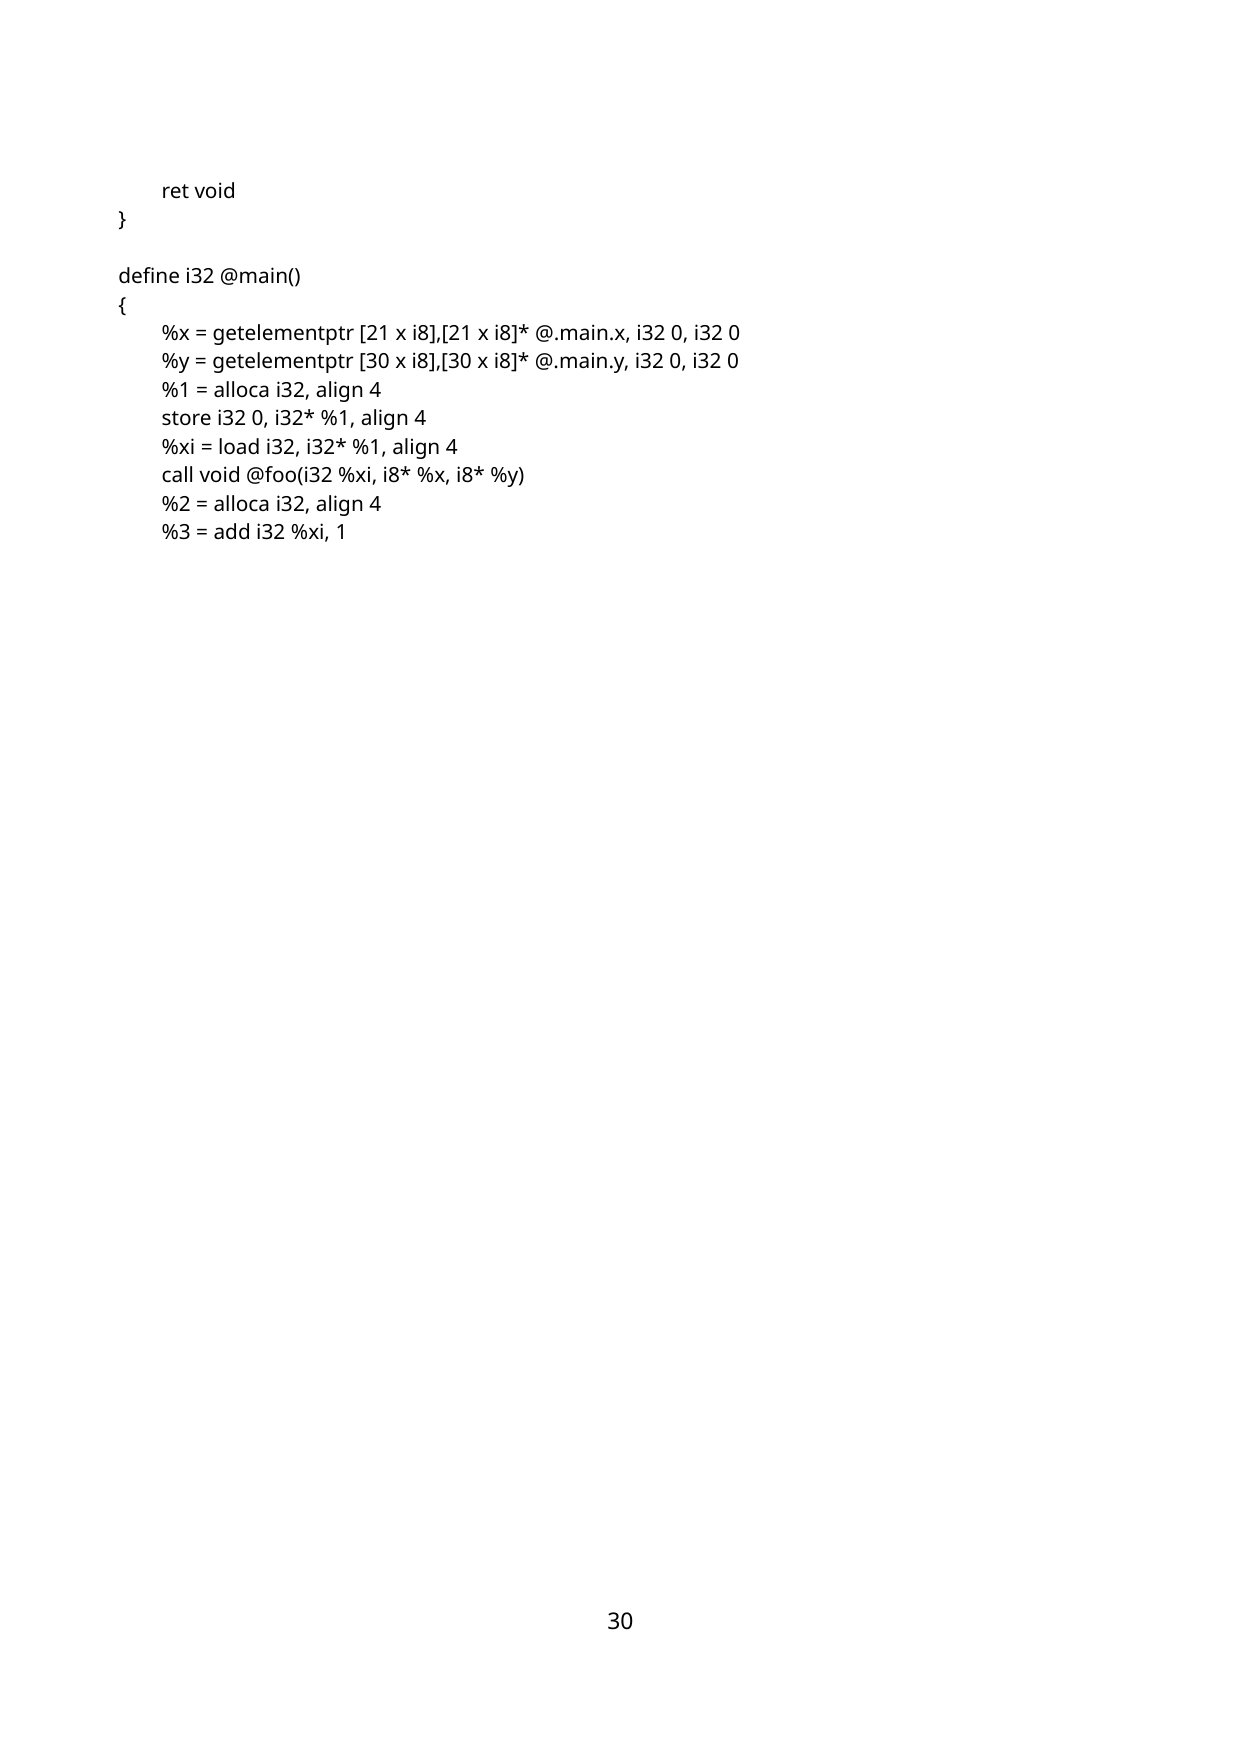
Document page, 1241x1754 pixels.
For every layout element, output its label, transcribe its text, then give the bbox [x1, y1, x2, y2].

text %2 = alloca i32, align 4 [118, 489, 1122, 517]
text %x = getelementptr [21 x i8],[21 x i8]* @.main.x, i32 0, i32 0 [118, 318, 1122, 347]
text %y = getelementptr [30 x i8],[30 x i8]* @.main.y, i32 0, i32 0 [118, 347, 1122, 375]
text define i32 @main() [118, 261, 1122, 290]
text %1 = alloca i32, align 4 [118, 375, 1122, 403]
text store i32 0, i32* %1, align 4 [118, 403, 1122, 432]
text { [118, 290, 1122, 318]
text %xi = load i32, i32* %1, align 4 [118, 432, 1122, 460]
text } [118, 204, 1122, 233]
text %3 = add i32 %xi, 1 [118, 517, 1122, 546]
text call void @foo(i32 %xi, i8* %x, i8* %y) [118, 460, 1122, 489]
text ret void [118, 176, 1122, 204]
